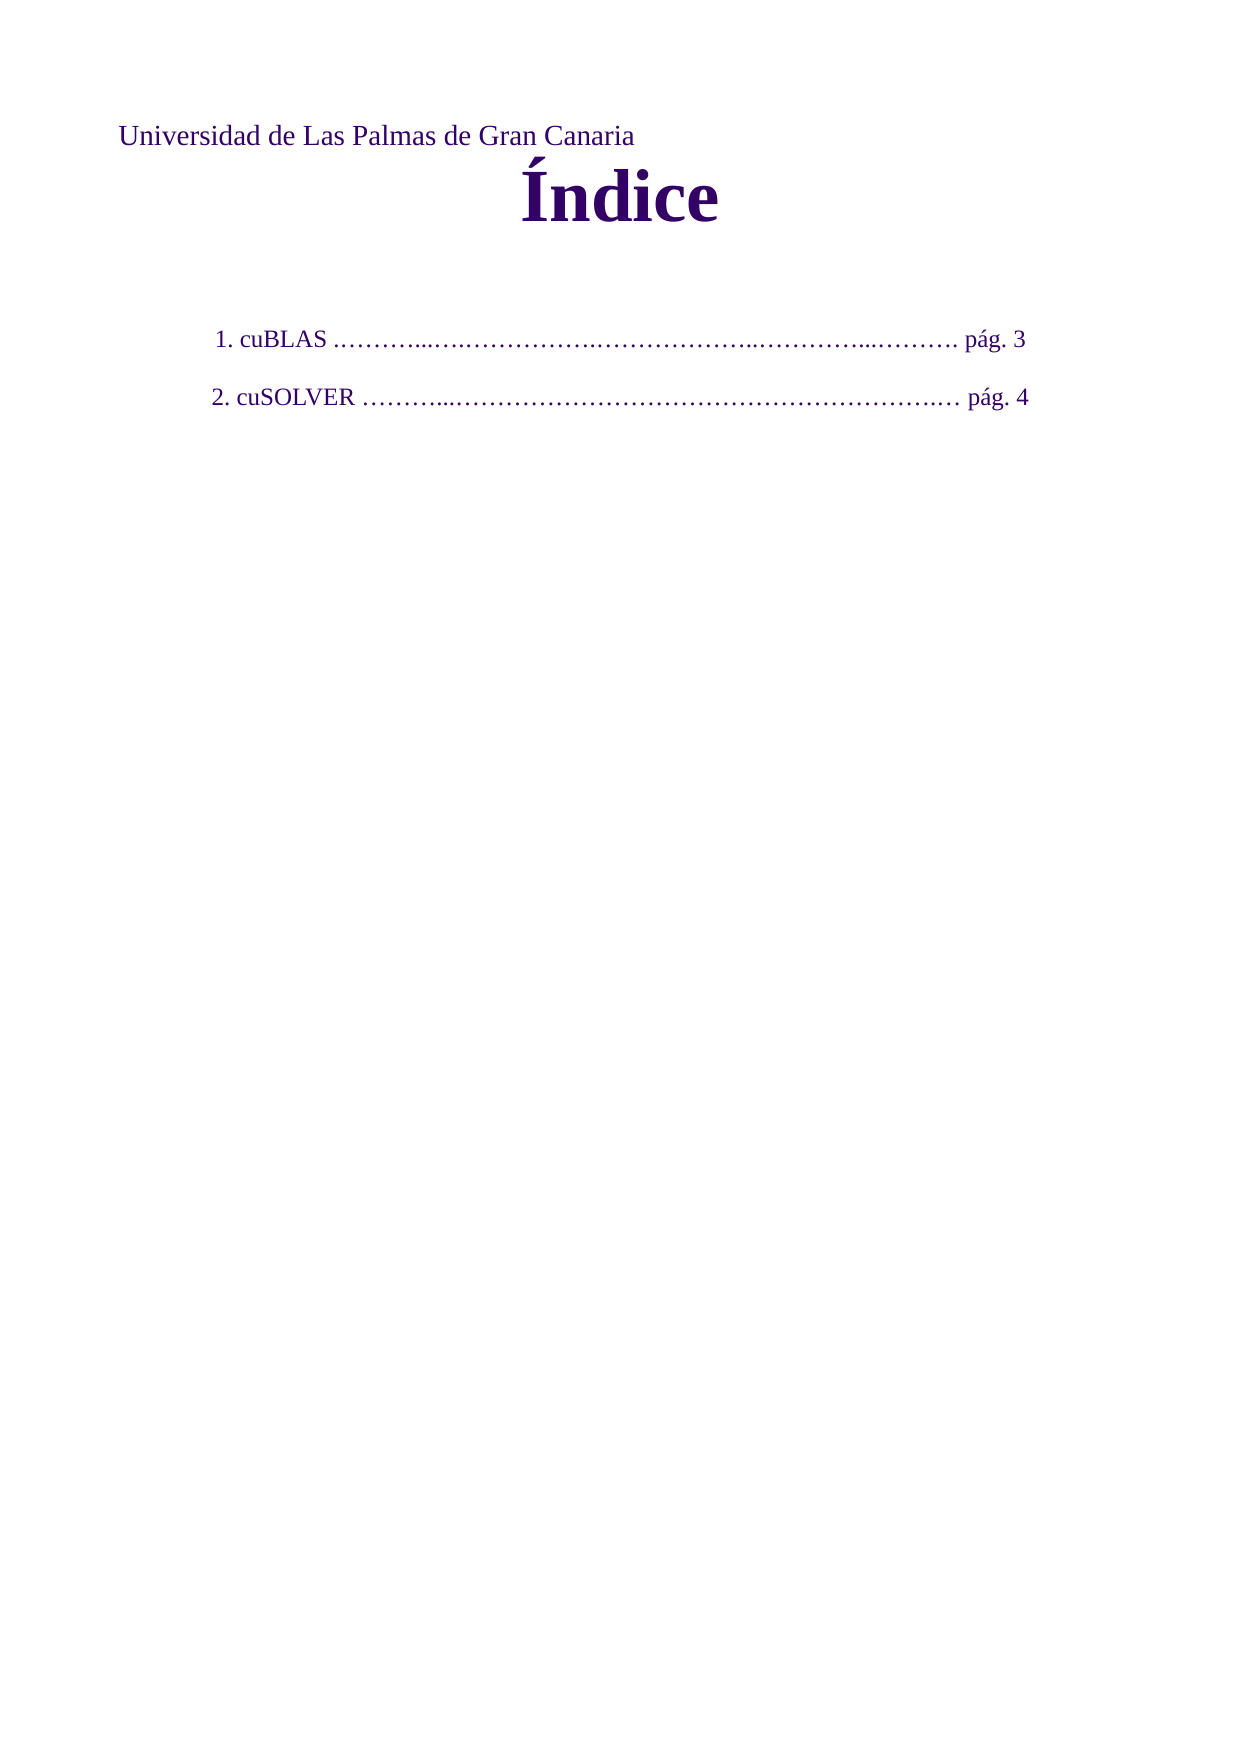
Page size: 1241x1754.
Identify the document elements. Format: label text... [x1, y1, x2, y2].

text 2. cuSOLVER ………...………………………………………………….… pág. 4 [118, 382, 1122, 410]
text Índice [118, 152, 1122, 238]
text Universidad de Las Palmas de Gran Canaria [118, 118, 1122, 152]
text 1. cuBLAS .………...….…………….………………..…………...………. pág. 3 [118, 324, 1122, 353]
